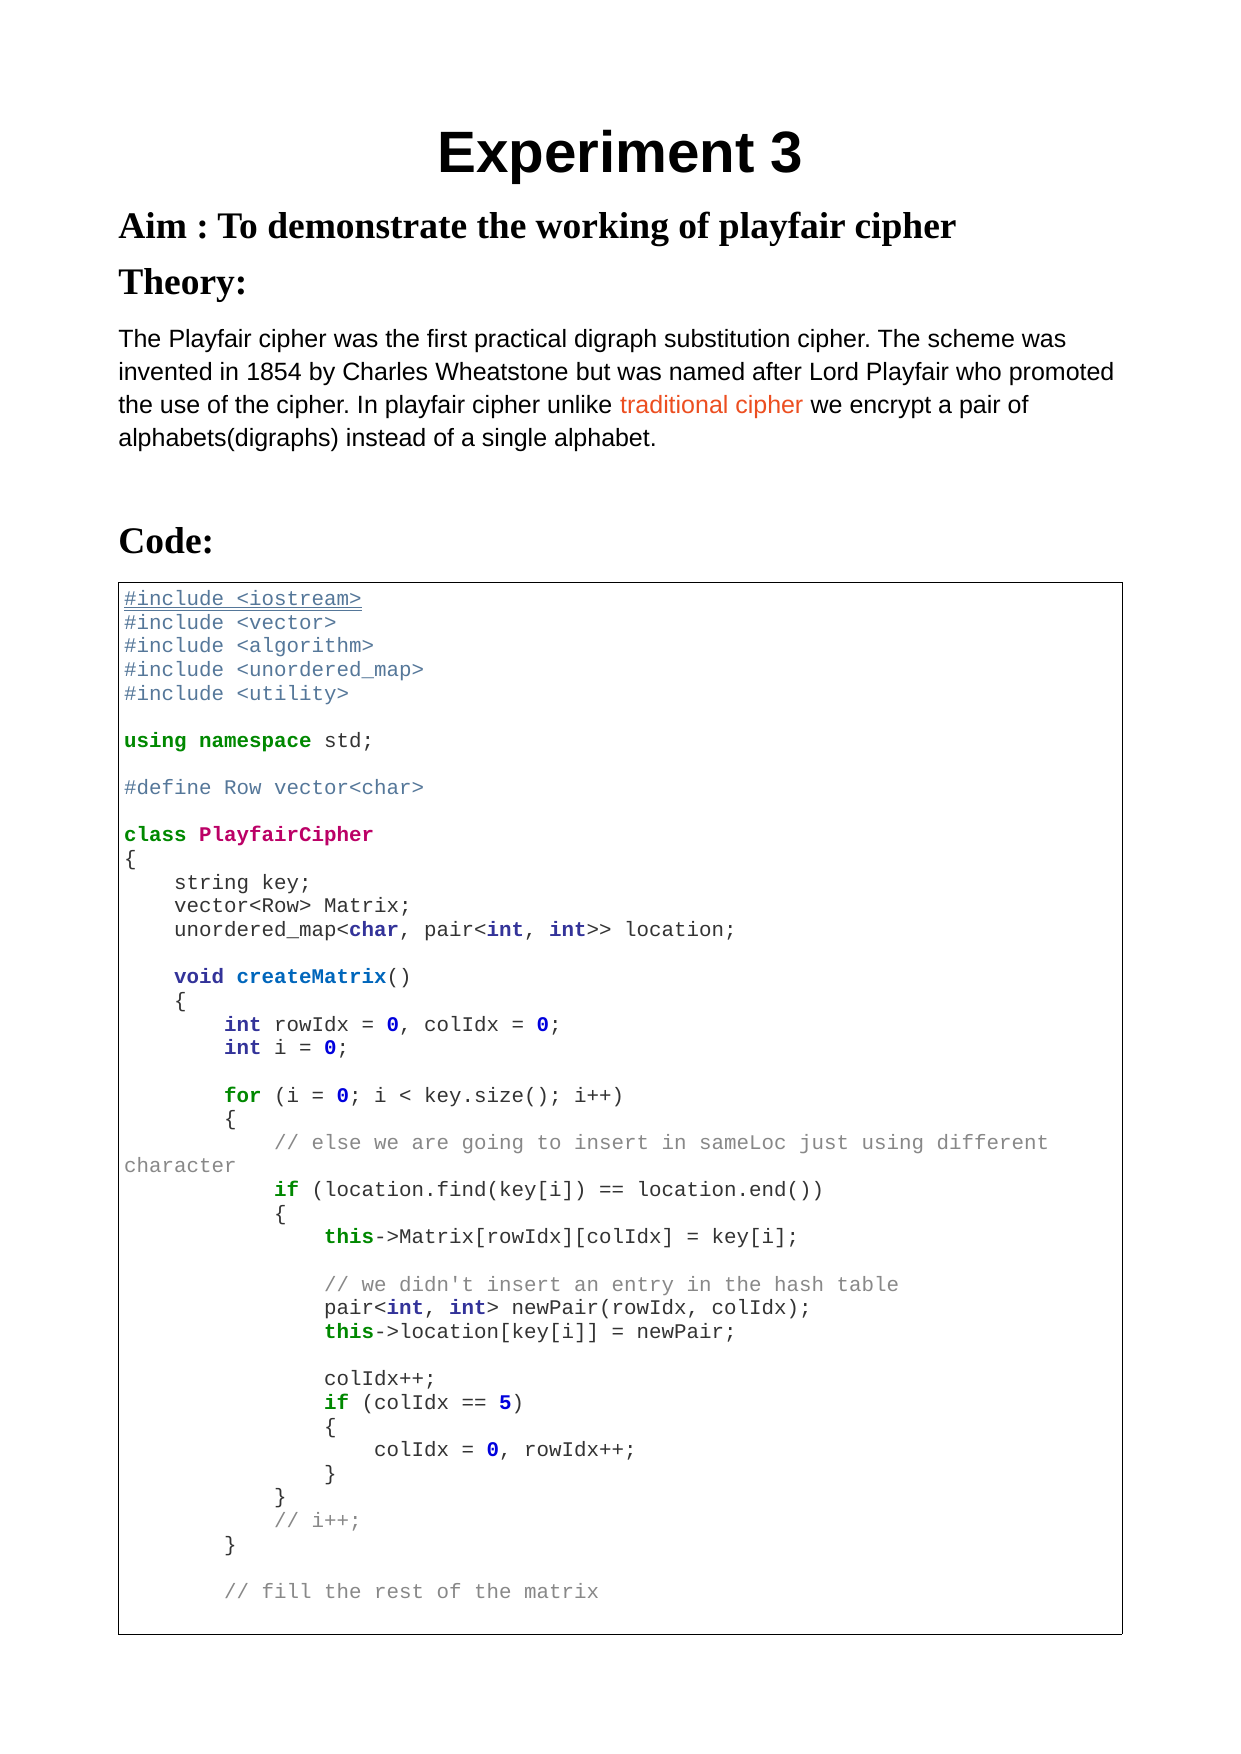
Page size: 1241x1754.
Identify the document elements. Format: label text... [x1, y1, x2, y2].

table_header #include <iostream> #include <vector> #include <algorithm> #include <unordered_map> #include <utility> using namespace std; #define Row vector<char> class PlayfairCipher { string key; vector<Row> Matrix; unordered_map<char, pair<int, int>> location; void createMatrix() { int rowIdx = 0, colIdx = 0; int i = 0; for (i = 0; i < key.size(); i++) { // else we are going to insert in sameLoc just using different character if (location.find(key[i]) == location.end()) { this->Matrix[rowIdx][colIdx] = key[i]; // we didn't insert an entry in the hash table pair<int, int> newPair(rowIdx, colIdx); this->location[key[i]] = newPair; colIdx++; if (colIdx == 5) { colIdx = 0, rowIdx++; } } // i++; } // fill the rest of the matrix [119, 583, 1122, 1634]
text Code: [118, 518, 1122, 561]
title Experiment 3 [118, 118, 1122, 185]
subtitle Aim : To demonstrate the working of playfair cipher [118, 204, 1122, 247]
text Theory: [118, 259, 1122, 303]
text The Playfair cipher was the first practical digraph substitution cipher. The scheme was invented in 1854 by Charles Wheatstone but was named after Lord Playfair who promoted the use of the cipher. In playfair cipher unlike traditional cipher we encrypt a pair of alphabets(digraphs) instead of a single alphabet. [118, 324, 1122, 452]
